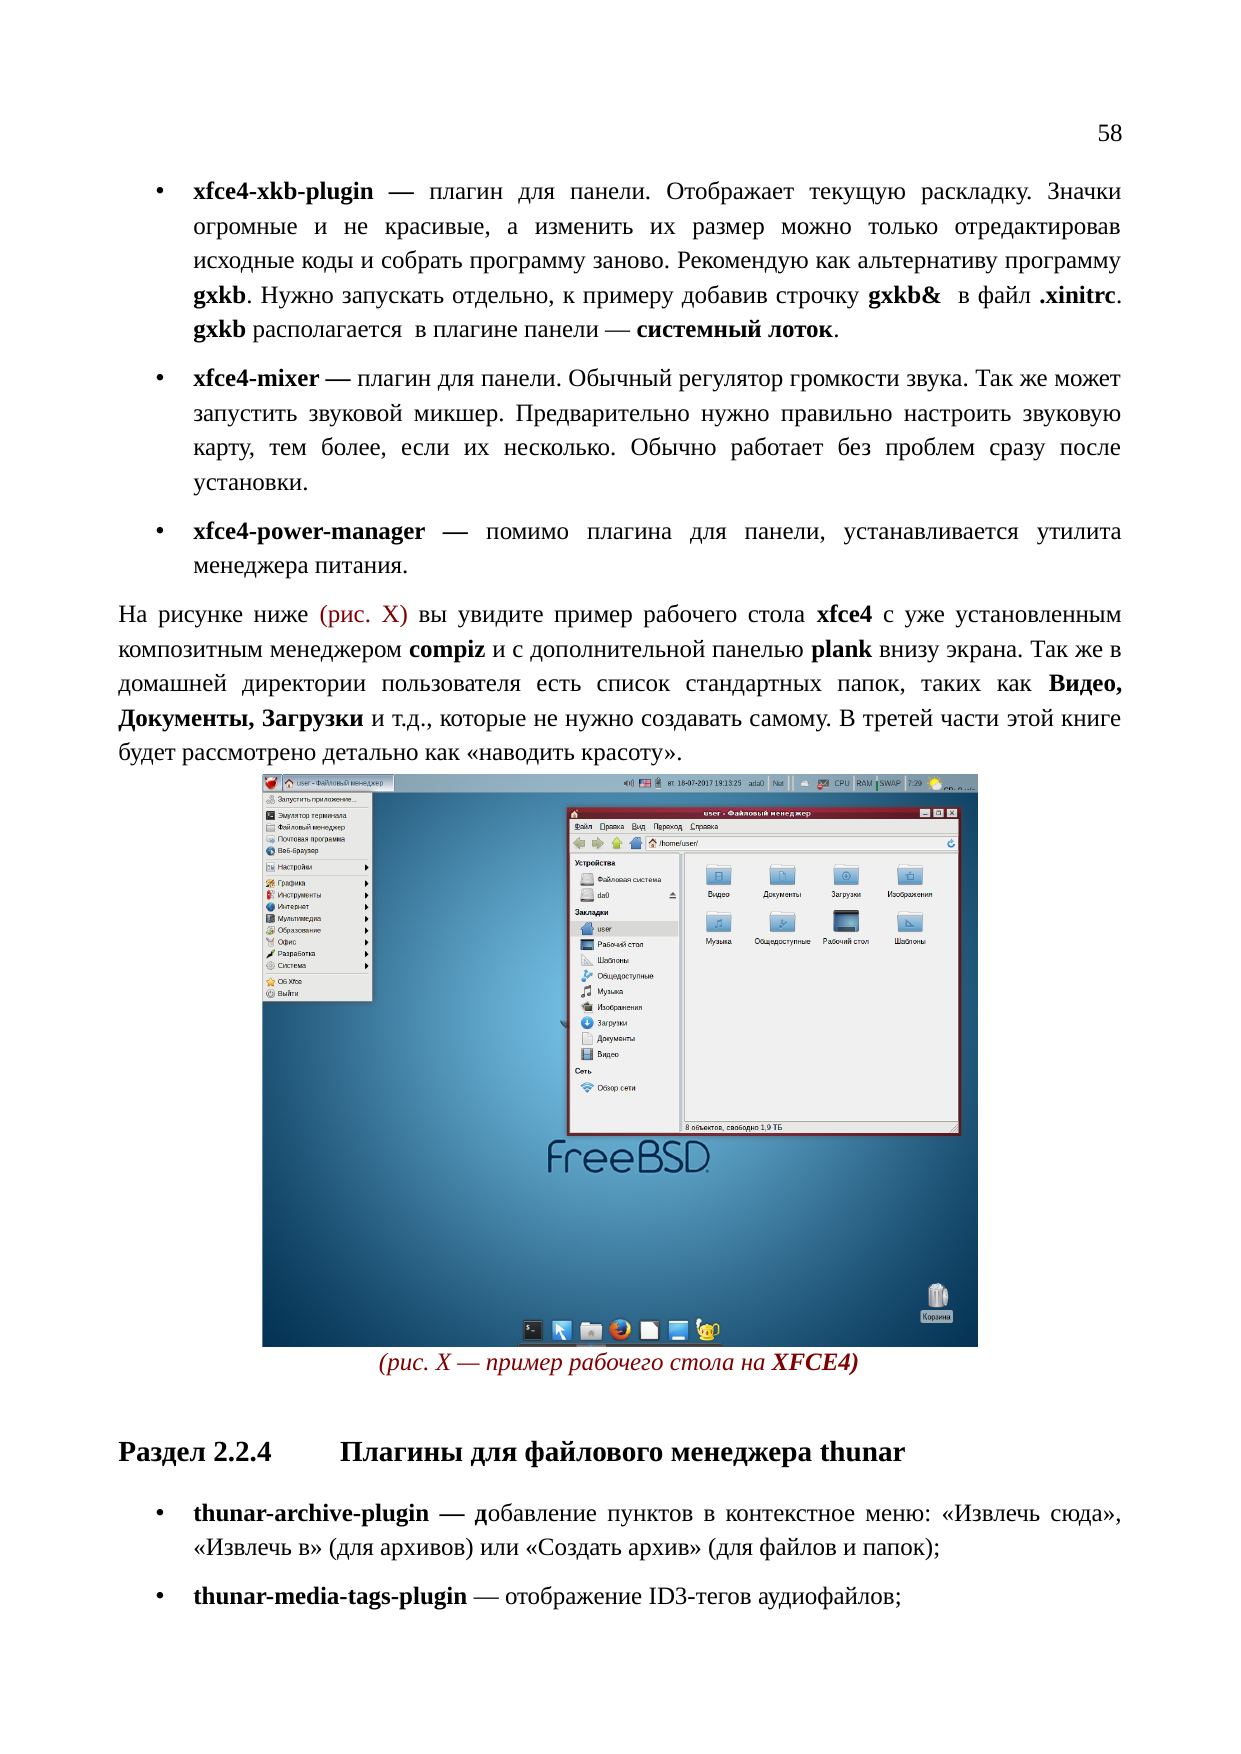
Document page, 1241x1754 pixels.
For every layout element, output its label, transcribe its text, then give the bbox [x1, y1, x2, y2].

text (рис. Х — пример рабочего стола на XFCE4) [118, 786, 1122, 1376]
list thunar-archive-plugin — добавление пунктов в контекстное меню: «Извлечь сюда», «Извлечь в» (для архивов) или «Создать архив» (для файлов и папок); [156, 1498, 1122, 1561]
list thunar-media-tags-plugin — отображение ID3-тегов аудиофайлов; [156, 1581, 1122, 1610]
subtitle Плагины для файлового менеджера thunar [118, 1434, 1122, 1468]
list xfce4-mixer — плагин для панели. Обычный регулятор громкости звука. Так же может запустить звуковой микшер. Предварительно нужно правильно настроить звуковую карту, тем более, если их несколько. Обычно работает без проблем сразу после установки. [156, 363, 1122, 496]
list xfce4-xkb-plugin — плагин для панели. Отображает текущую раскладку. Значки огромные и не красивые, а изменить их размер можно только отредактировав исходные коды и собрать программу заново. Рекомендую как альтернативу программу gxkb. Нужно запускать отдельно, к примеру добавив строчку gxkb& в файл .xinitrc. gxkb располагается в плагине панели — системный лоток. [156, 176, 1122, 343]
text На рисунке ниже (рис. Х) вы увидите пример рабочего стола xfce4 с уже установленным композитным менеджером compiz и с дополнительной панелью plank внизу экрана. Так же в домашней директории пользователя есть список стандартных папок, таких как Видео, Документы, Загрузки и т.д., которые не нужно создавать самому. В третей части этой книге будет рассмотрено детально как «наводить красоту». [118, 599, 1122, 766]
list xfce4-power-manager — помимо плагина для панели, устанавливается утилита менеджера питания. [156, 516, 1122, 579]
picture [262, 774, 978, 1347]
